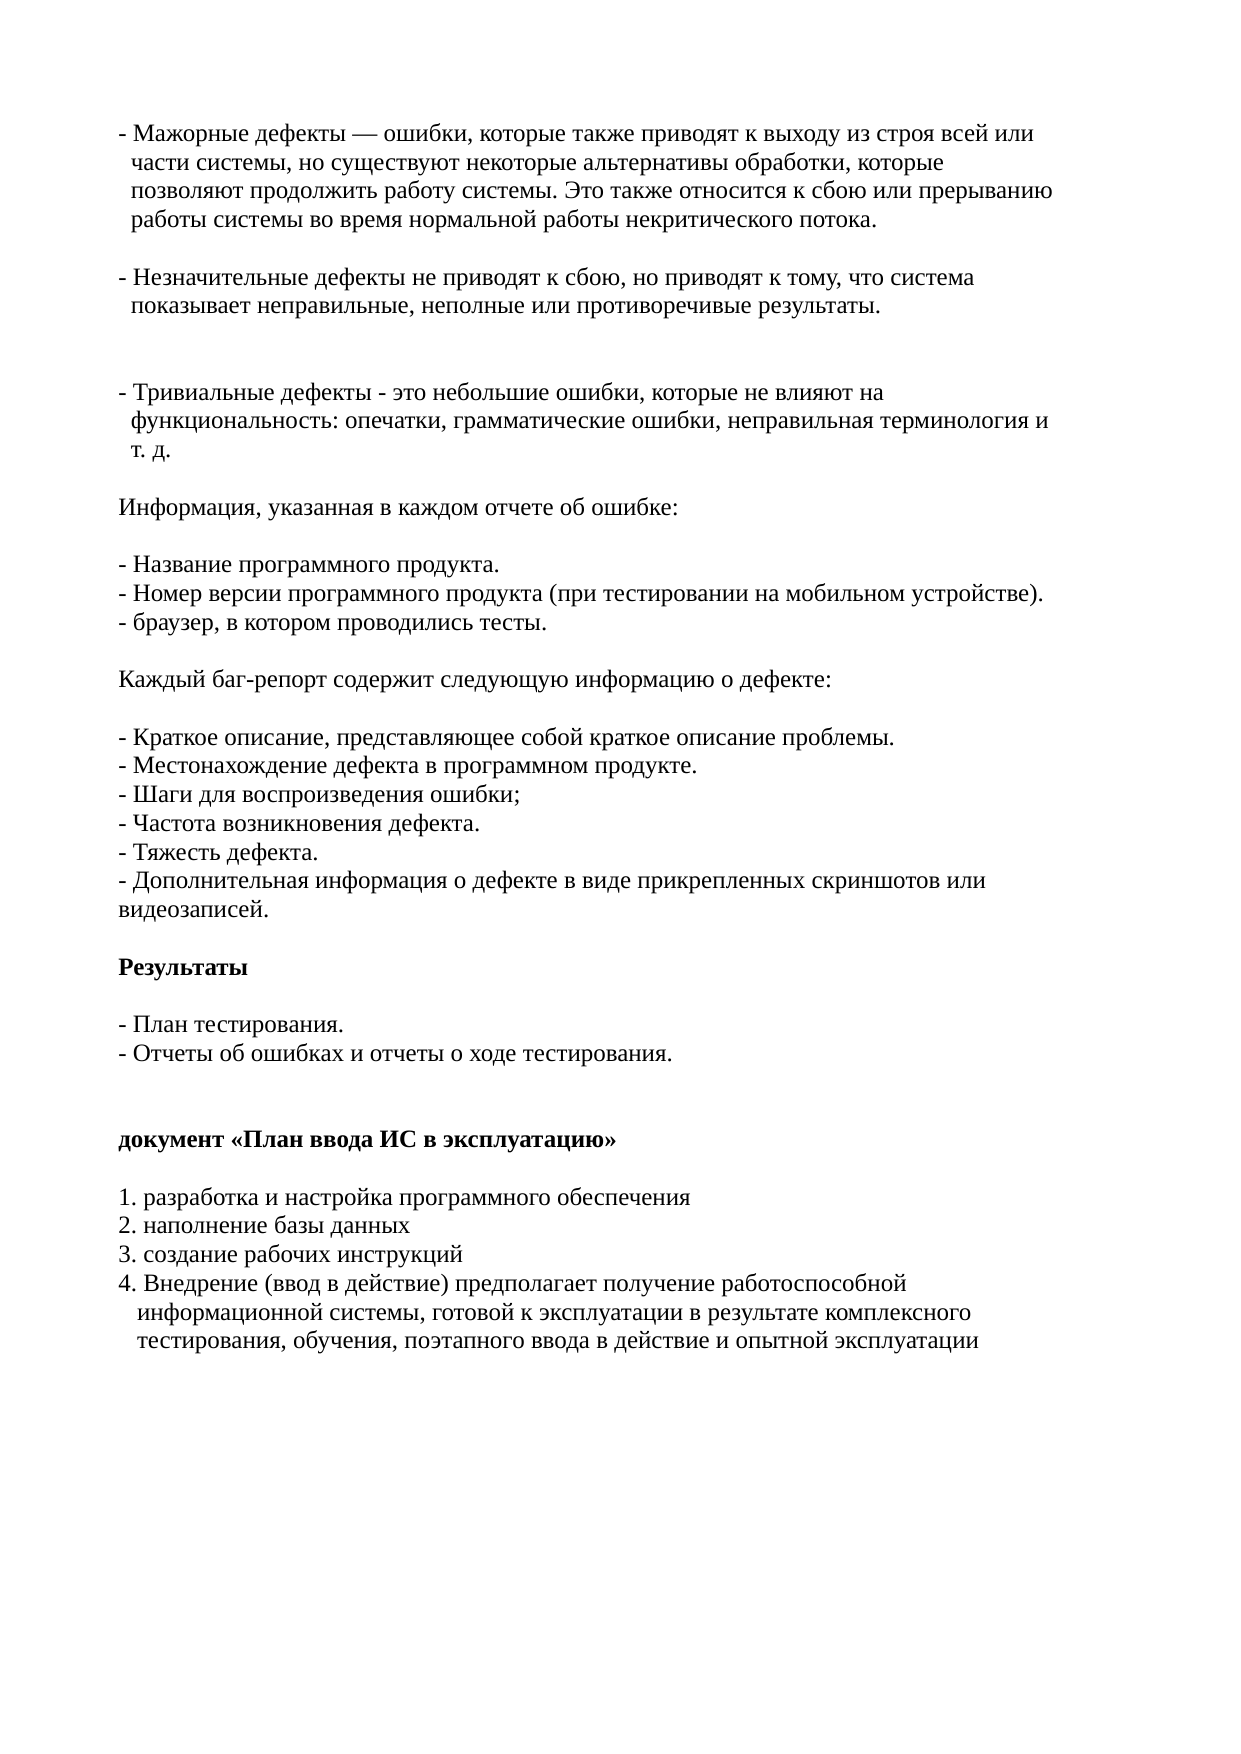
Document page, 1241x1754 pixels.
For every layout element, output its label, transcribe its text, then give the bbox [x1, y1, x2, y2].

text части системы, но существуют некоторые альтернативы обработки, которые [118, 147, 1122, 176]
text - Дополнительная информация о дефекте в виде прикрепленных скриншотов или видеозаписей. [118, 866, 1122, 923]
text - Незначительные дефекты не приводят к сбою, но приводят к тому, что система [118, 262, 1122, 291]
text - Тяжесть дефекта. [118, 837, 1122, 866]
text - Шаги для воспроизведения ошибки; [118, 779, 1122, 808]
text позволяют продолжить работу системы. Это также относится к сбою или прерыванию [118, 176, 1122, 204]
text - браузер, в котором проводились тесты. [118, 607, 1122, 636]
text Информация, указанная в каждом отчете об ошибке: [118, 492, 1122, 521]
text - План тестирования. [118, 1009, 1122, 1038]
text - Номер версии программного продукта (при тестировании на мобильном устройстве). [118, 578, 1122, 607]
text - Местонахождение дефекта в программном продукте. [118, 751, 1122, 779]
text информационной системы, готовой к эксплуатации в результате комплексного [118, 1297, 1122, 1326]
text - Мажорные дефекты — ошибки, которые также приводят к выходу из строя всей или [118, 118, 1122, 147]
text тестирования, обучения, поэтапного ввода в действие и опытной эксплуатации [118, 1326, 1122, 1354]
text - Название программного продукта. [118, 549, 1122, 578]
text 3. создание рабочих инструкций [118, 1239, 1122, 1268]
text - Тривиальные дефекты - это небольшие ошибки, которые не влияют на [118, 377, 1122, 406]
text Каждый баг-репорт содержит следующую информацию о дефекте: [118, 664, 1122, 693]
text работы системы во время нормальной работы некритического потока. [118, 204, 1122, 233]
text показывает неправильные, неполные или противоречивые результаты. [118, 291, 1122, 319]
text Результаты [118, 952, 1122, 981]
text - Отчеты об ошибках и отчеты о ходе тестирования. [118, 1038, 1122, 1067]
text функциональность: опечатки, грамматические ошибки, неправильная терминология и [118, 406, 1122, 434]
text - Частота возникновения дефекта. [118, 808, 1122, 837]
text 1. разработка и настройка программного обеспечения [118, 1182, 1122, 1211]
text - Краткое описание, представляющее собой краткое описание проблемы. [118, 722, 1122, 751]
text документ «План ввода ИС в эксплуатацию» [118, 1124, 1122, 1153]
text 4. Внедрение (ввод в действие) предполагает получение работоспособной [118, 1268, 1122, 1297]
text т. д. [118, 434, 1122, 463]
text 2. наполнение базы данных [118, 1211, 1122, 1239]
